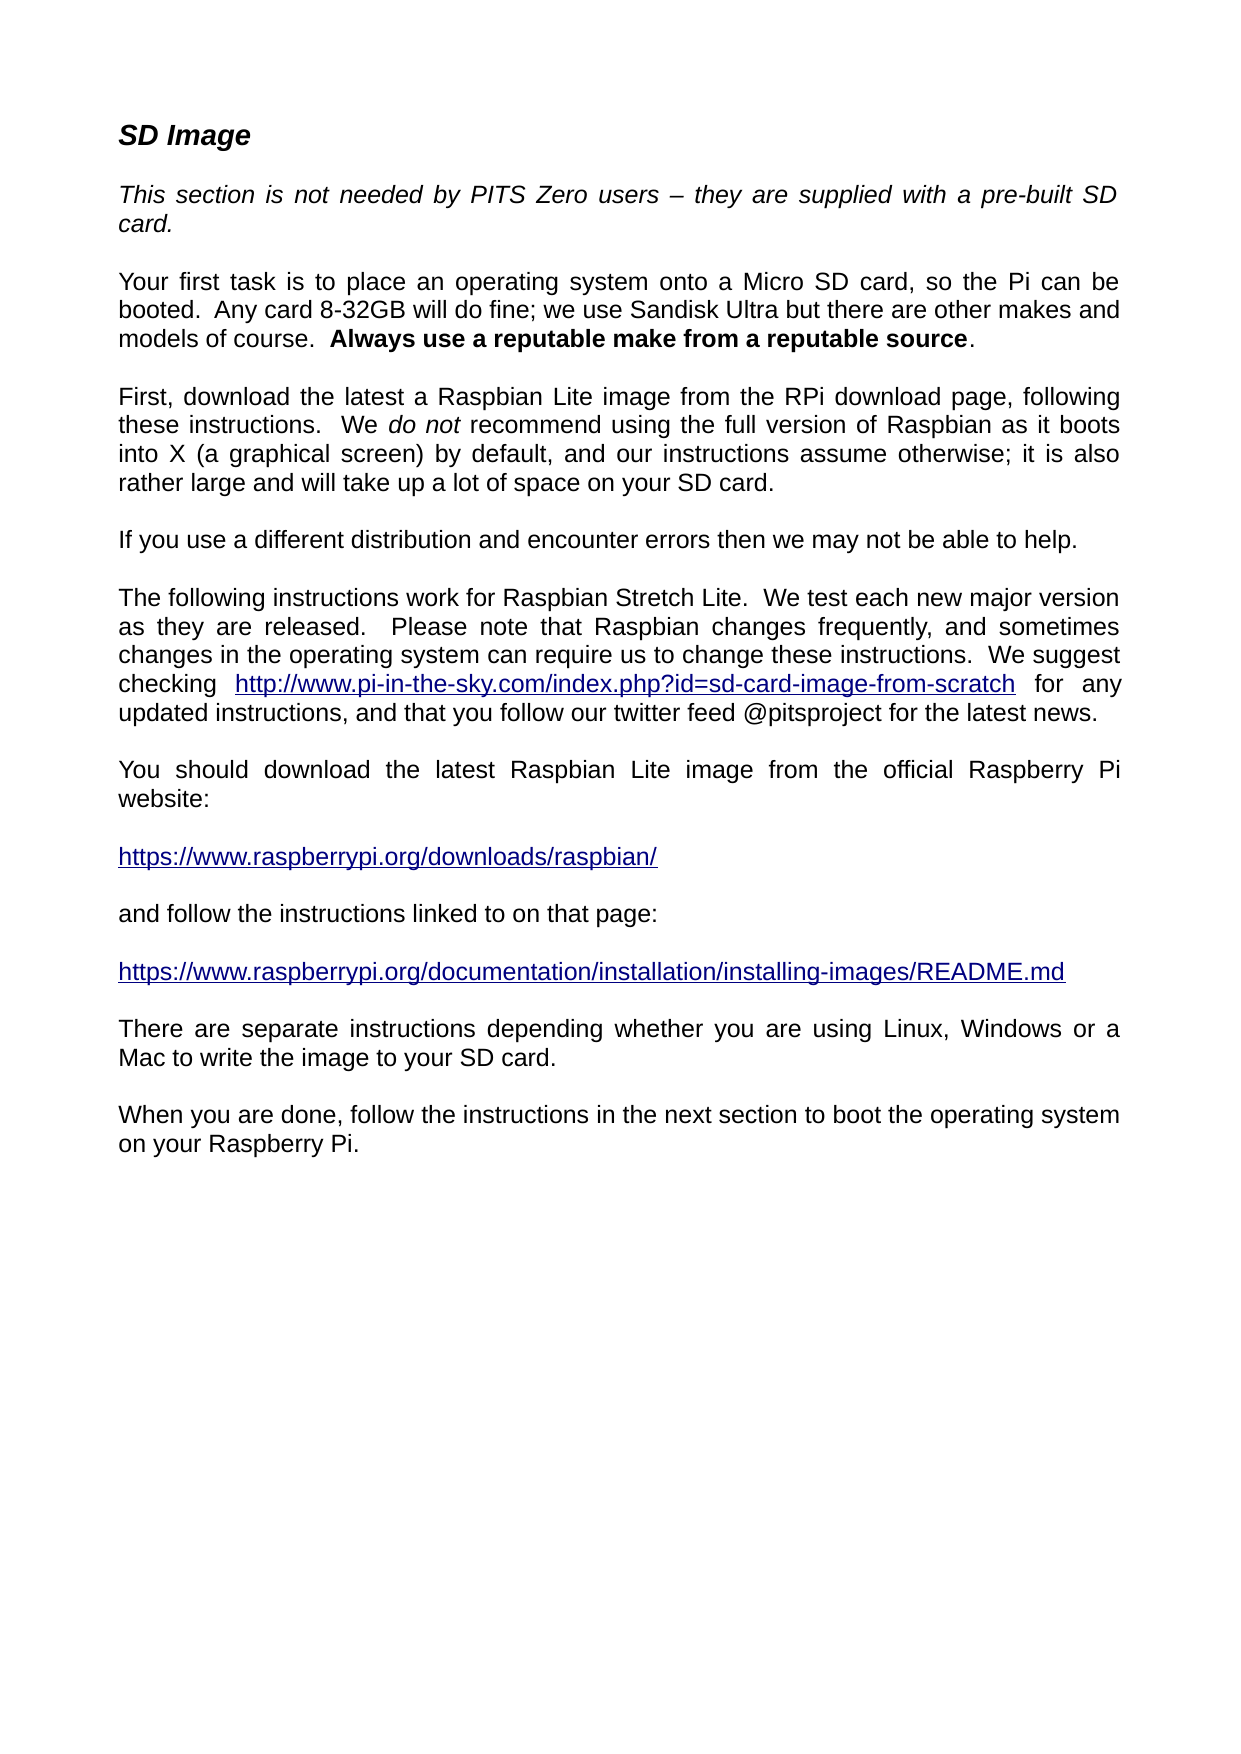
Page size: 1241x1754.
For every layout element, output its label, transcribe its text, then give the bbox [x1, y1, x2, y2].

text If you use a different distribution and encounter errors then we may not be able to help. [118, 525, 1122, 554]
text https://www.raspberrypi.org/downloads/raspbian/ [118, 842, 1122, 870]
text https://www.raspberrypi.org/documentation/installation/installing-images/README.md [118, 957, 1122, 985]
text You should download the latest Raspbian Lite image from the official Raspberry Pi website: [118, 755, 1122, 813]
text The following instructions work for Raspbian Stretch Lite. We test each new major version as they are released. Please note that Raspbian changes frequently, and sometimes changes in the operating system can require us to change these instructions. We suggest checking http://www.pi-in-the-sky.com/index.php?id=sd-card-image-from-scratch for any updated instructions, and that you follow our twitter feed @pitsproject for the latest news. [118, 583, 1122, 727]
text and follow the instructions linked to on that page: [118, 899, 1122, 928]
text Your first task is to place an operating system onto a Micro SD card, so the Pi can be booted. Any card 8-32GB will do fine; we use Sandisk Ultra but there are other makes and models of course. Always use a reputable make from a reputable source. [118, 267, 1122, 353]
text SD Image [118, 118, 1122, 152]
text This section is not needed by PITS Zero users – they are supplied with a pre-built SD card. [118, 180, 1122, 238]
text First, download the latest a Raspbian Lite image from the RPi download page, following these instructions. We do not recommend using the full version of Raspbian as it boots into X (a graphical screen) by default, and our instructions assume otherwise; it is also rather large and will take up a lot of space on your SD card. [118, 382, 1122, 497]
text There are separate instructions depending whether you are using Linux, Windows or a Mac to write the image to your SD card. [118, 1014, 1122, 1072]
text When you are done, follow the instructions in the next section to boot the operating system on your Raspberry Pi. [118, 1100, 1122, 1158]
